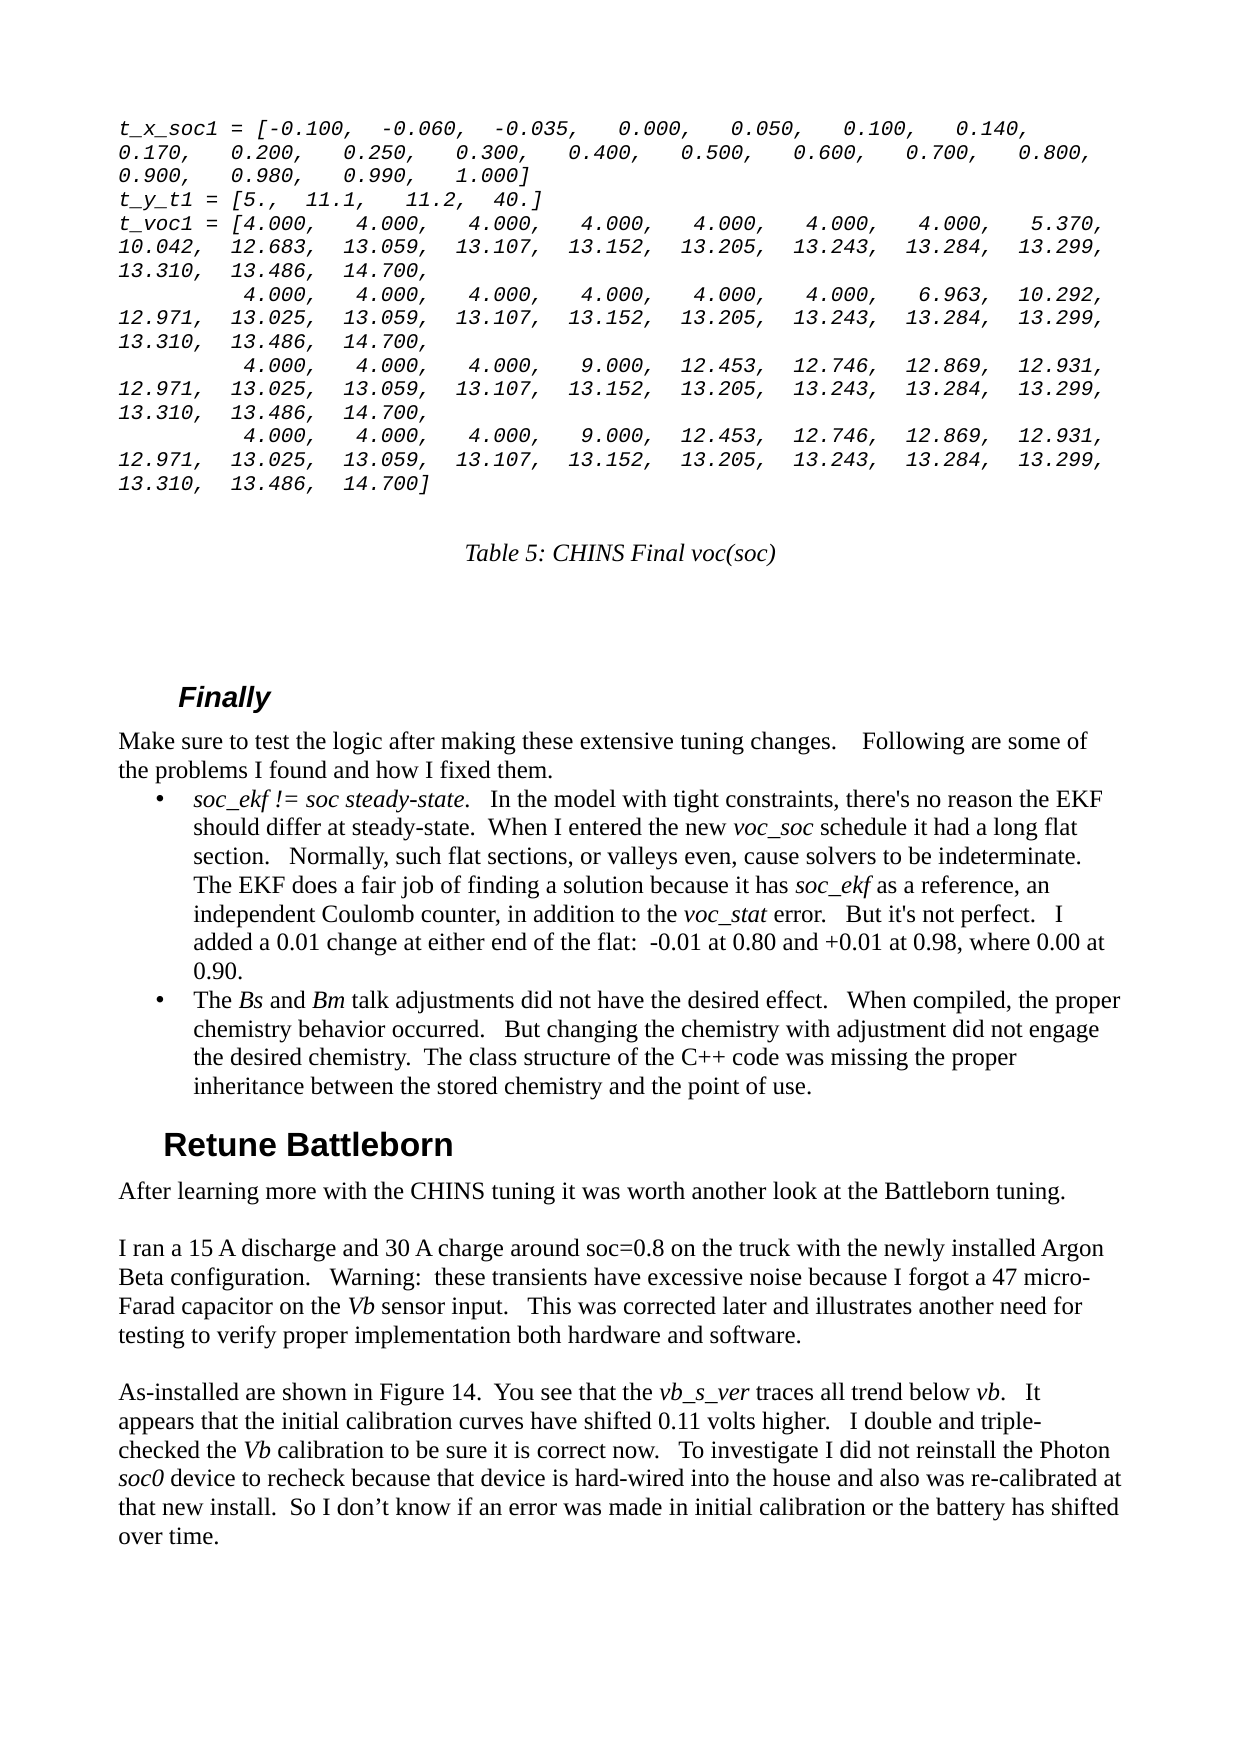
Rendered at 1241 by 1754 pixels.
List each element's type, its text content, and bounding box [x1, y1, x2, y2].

text I ran a 15 A discharge and 30 A charge around soc=0.8 on the truck with the newly installed Argon Beta configuration. Warning: these transients have excessive noise because I forgot a 47 micro-Farad capacitor on the Vb sensor input. This was corrected later and illustrates another need for testing to verify proper implementation both hardware and software. [118, 1233, 1122, 1348]
text As-installed are shown in Figure 14. You see that the vb_s_ver traces all trend below vb. It appears that the initial calibration curves have shifted 0.11 volts higher. I double and triple-checked the Vb calibration to be sure it is correct now. To investigate I did not reinstall the Photon soc0 device to recheck because that device is hard-wired into the house and also was re-calibrated at that new install. So I don’t know if an error was made in initial calibration or the battery has shifted over time. [118, 1377, 1122, 1550]
list soc_ekf != soc steady-state. In the model with tight constraints, there's no reason the EKF should differ at steady-state. When I entered the new voc_soc schedule it had a long flat section. Normally, such flat sections, or valleys even, cause solvers to be indeterminate. The EKF does a fair job of finding a solution because it has soc_ekf as a reference, an independent Coulomb counter, in addition to the voc_stat error. But it's not perfect. I added a 0.01 change at either end of the flat: -0.01 at 0.80 and +0.01 at 0.98, where 0.00 at 0.90. [156, 784, 1122, 985]
table_header t_x_soc1 = [-0.100, -0.060, -0.035, 0.000, 0.050, 0.100, 0.140, 0.170, 0.200, 0.250, 0.300, 0.400, 0.500, 0.600, 0.700, 0.800, 0.900, 0.980, 0.990, 1.000] t_y_t1 = [5., 11.1, 11.2, 40.] t_voc1 = [4.000, 4.000, 4.000, 4.000, 4.000, 4.000, 4.000, 5.370, 10.042, 12.683, 13.059, 13.107, 13.152, 13.205, 13.243, 13.284, 13.299, 13.310, 13.486, 14.700, 4.000, 4.000, 4.000, 4.000, 4.000, 4.000, 6.963, 10.292, 12.971, 13.025, 13.059, 13.107, 13.152, 13.205, 13.243, 13.284, 13.299, 13.310, 13.486, 14.700, 4.000, 4.000, 4.000, 9.000, 12.453, 12.746, 12.869, 12.931, 12.971, 13.025, 13.059, 13.107, 13.152, 13.205, 13.243, 13.284, 13.299, 13.310, 13.486, 14.700, 4.000, 4.000, 4.000, 9.000, 12.453, 12.746, 12.869, 12.931, 12.971, 13.025, 13.059, 13.107, 13.152, 13.205, 13.243, 13.284, 13.299, 13.310, 13.486, 14.700] [118, 118, 1122, 525]
text Table 5: CHINS Final voc(soc) [118, 538, 1122, 566]
list The Bs and Bm talk adjustments did not have the desired effect. When compiled, the proper chemistry behavior occurred. But changing the chemistry with adjustment did not engage the desired chemistry. The class structure of the C++ code was missing the proper inheritance between the stored chemistry and the point of use. [156, 985, 1122, 1100]
text After learning more with the CHINS tuning it was worth another look at the Battleborn tuning. [118, 1176, 1122, 1205]
text Make sure to test the logic after making these extensive tuning changes. Following are some of the problems I found and how I fixed them. [118, 726, 1122, 784]
subtitle Retune Battleborn [118, 1125, 1122, 1163]
subtitle Finally [118, 680, 1122, 714]
